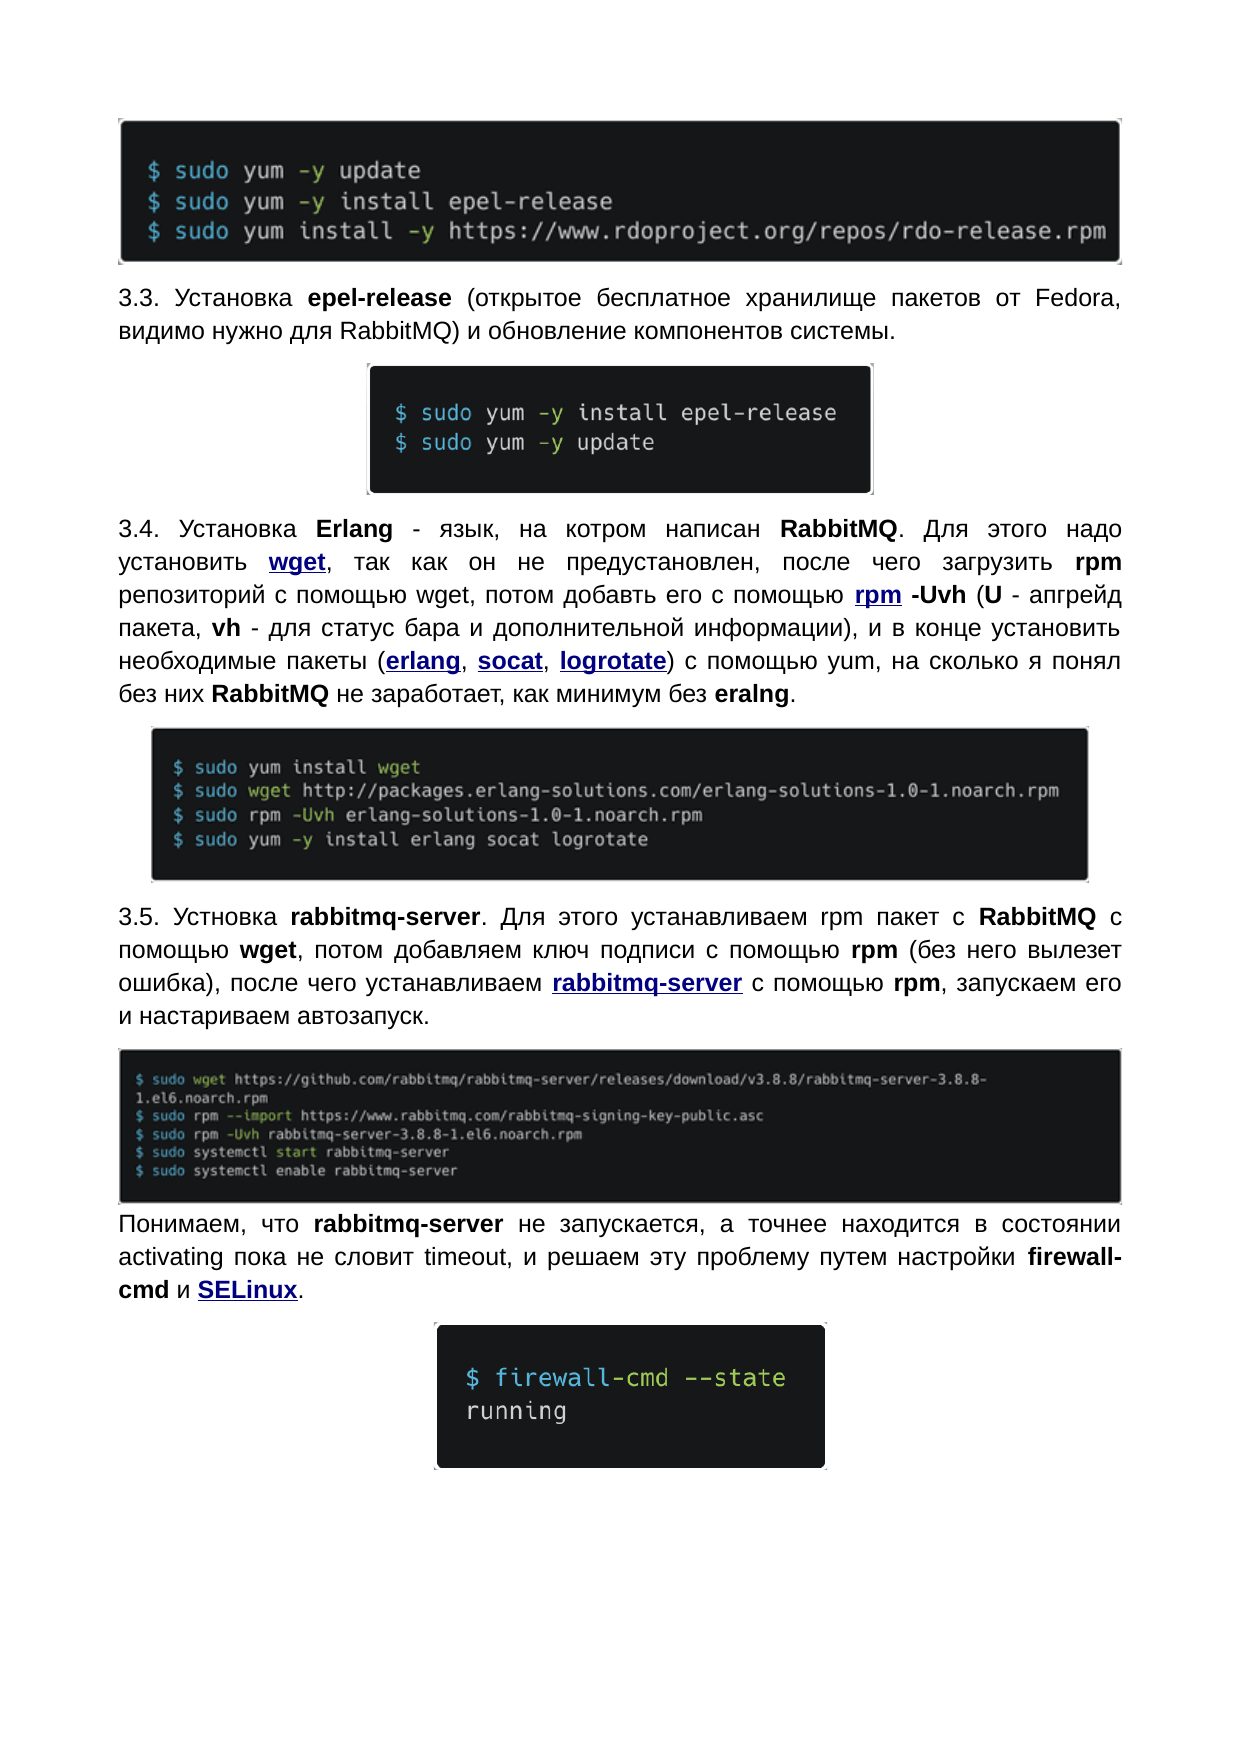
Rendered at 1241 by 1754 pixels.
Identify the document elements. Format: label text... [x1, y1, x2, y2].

picture [151, 726, 1090, 883]
text 3.3. Установка epel-release (открытое бесплатное хранилище пакетов от Fedora, видимо нужно для RabbitMQ) и обновление компонентов системы. [118, 283, 1122, 345]
picture [118, 118, 1123, 265]
text 3.4. Установка Erlang - язык, на котром написан RabbitMQ. Для этого надо установить wget, так как он не предустановлен, после чего загрузить rpm репозиторий с помощью wget, потом добавть его с помощью rpm -Uvh (U - апгрейд пакета, vh - для статус бара и дополнительной информации), и в конце установить необходимые пакеты (erlang, socat, logrotate) с помощью yum, на сколько я понял без них RabbitMQ не заработает, как минимум без eralng. [118, 514, 1122, 708]
text 3.5. Устновка rabbitmq-server. Для этого устанавливаем rpm пакет с RabbitMQ с помощью wget, потом добавляем ключ подписи с помощью rpm (без него вылезет ошибка), после чего устанавливаем rabbitmq-server с помощью rpm, запускаем его и настариваем автозапуск. [118, 902, 1122, 1029]
picture [366, 363, 874, 495]
text Понимаем, что rabbitmq-server не запускается, а точнее находится в состоянии activating пока не словит timeout, и решаем эту проблему путем настройки firewall-cmd и SELinux. [118, 1205, 1122, 1304]
picture [433, 1322, 828, 1470]
picture [118, 1048, 1123, 1205]
